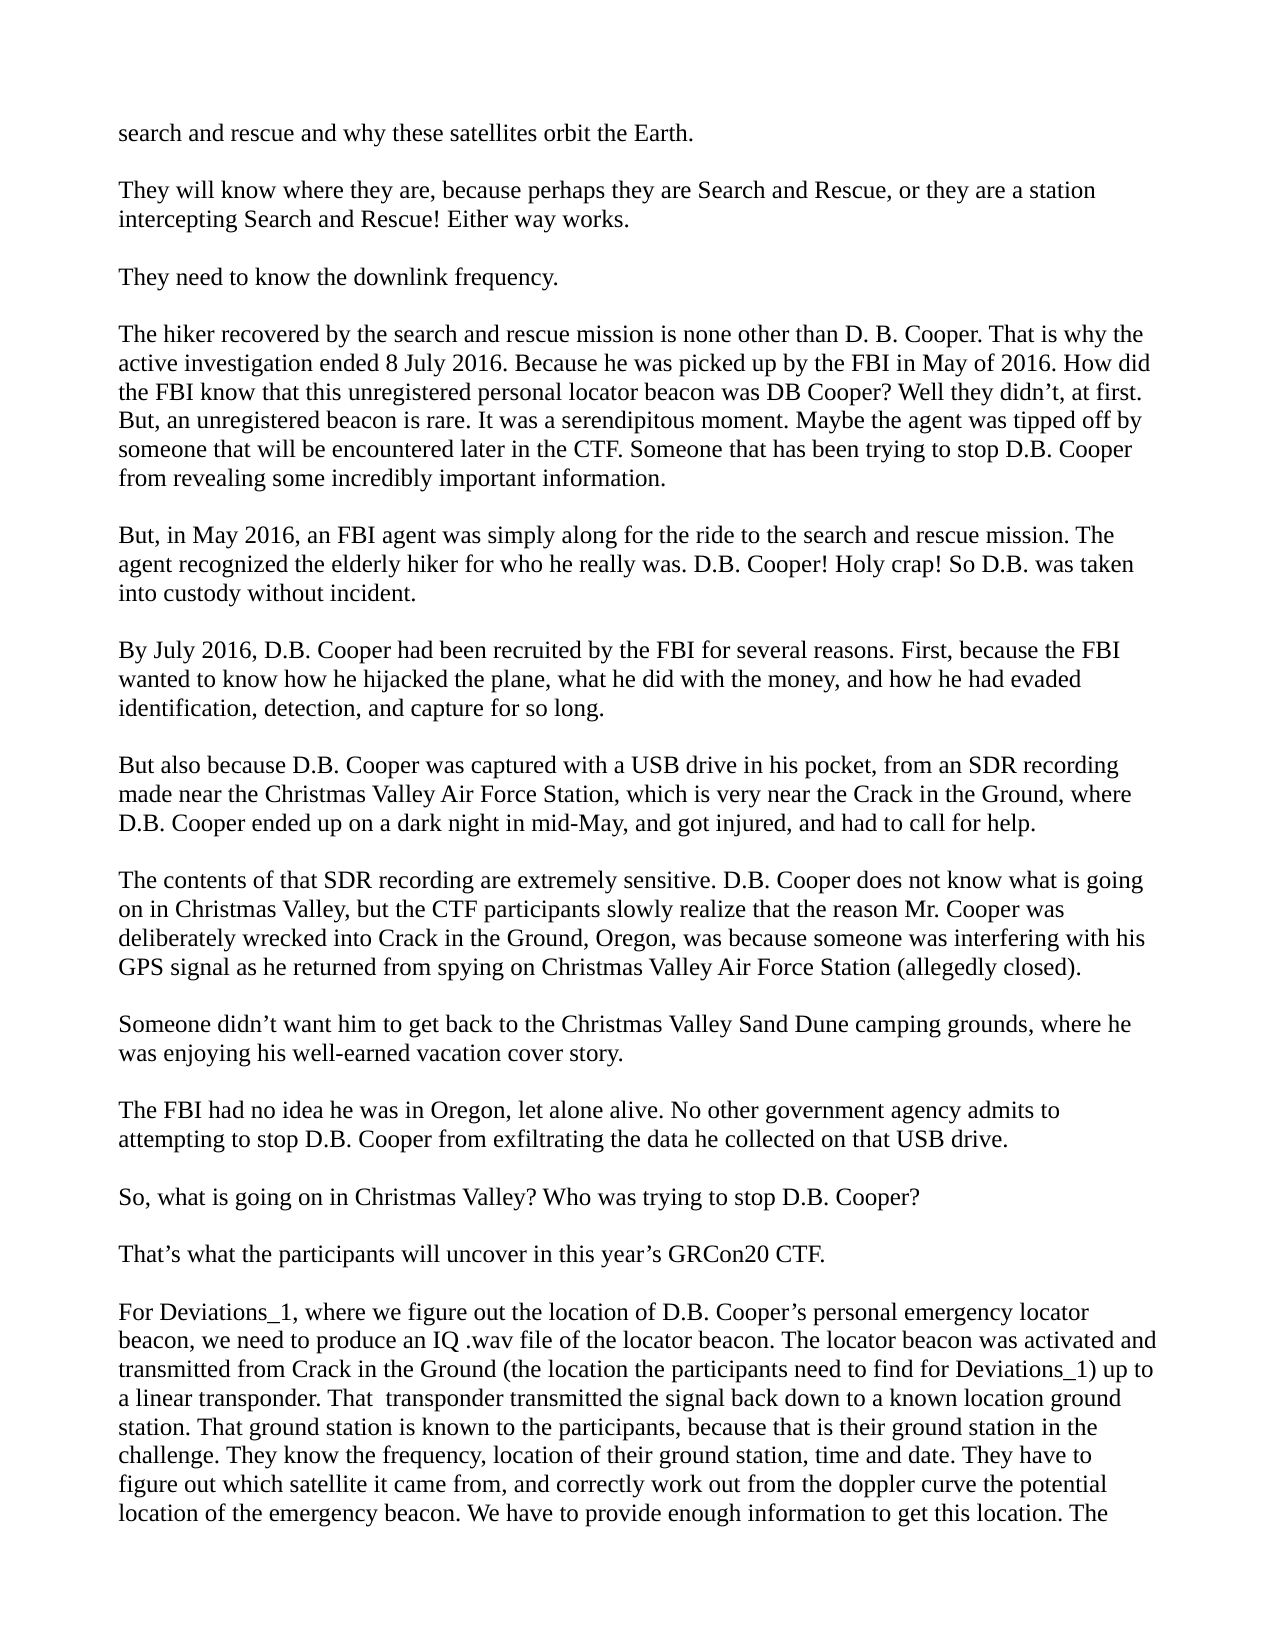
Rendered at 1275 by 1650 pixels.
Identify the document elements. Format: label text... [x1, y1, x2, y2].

text search and rescue and why these satellites orbit the Earth. They will know where they are, because perhaps they are Search and Rescue, or they are a station intercepting Search and Rescue! Either way works. [118, 118, 1157, 233]
text They need to know the downlink frequency. The hiker recovered by the search and rescue mission is none other than D. B. Cooper. That is why the active investigation ended 8 July 2016. Because he was picked up by the FBI in May of 2016. How did the FBI know that this unregistered personal locator beacon was DB Cooper? Well they didn’t, at first. But, an unregistered beacon is rare. It was a serendipitous moment. Maybe the agent was tipped off by someone that will be encountered later in the CTF. Someone that has been trying to stop D.B. Cooper from revealing some incredibly important information. But, in May 2016, an FBI agent was simply along for the ride to the search and rescue mission. The agent recognized the elderly hiker for who he really was. D.B. Cooper! Holy crap! So D.B. was taken into custody without incident. By July 2016, D.B. Cooper had been recruited by the FBI for several reasons. First, because the FBI wanted to know how he hijacked the plane, what he did with the money, and how he had evaded identification, detection, and capture for so long. But also because D.B. Cooper was captured with a USB drive in his pocket, from an SDR recording made near the Christmas Valley Air Force Station, which is very near the Crack in the Ground, where D.B. Cooper ended up on a dark night in mid-May, and got injured, and had to call for help. The contents of that SDR recording are extremely sensitive. D.B. Cooper does not know what is going on in Christmas Valley, but the CTF participants slowly realize that the reason Mr. Cooper was deliberately wrecked into Crack in the Ground, Oregon, was because someone was interfering with his GPS signal as he returned from spying on Christmas Valley Air Force Station (allegedly closed). Someone didn’t want him to get back to the Christmas Valley Sand Dune camping grounds, where he was enjoying his well-earned vacation cover story. The FBI had no idea he was in Oregon, let alone alive. No other government agency admits to attempting to stop D.B. Cooper from exfiltrating the data he collected on that USB drive. So, what is going on in Christmas Valley? Who was trying to stop D.B. Cooper? That’s what the participants will uncover in this year’s GRCon20 CTF. For Deviations_1, where we figure out the location of D.B. Cooper’s personal emergency locator beacon, we need to produce an IQ .wav file of the locator beacon. The locator beacon was activated and transmitted from Crack in the Ground (the location the participants need to find for Deviations_1) up to a linear transponder. That transponder transmitted the signal back down to a known location ground station. That ground station is known to the participants, because that is their ground station in the challenge. They know the frequency, location of their ground station, time and date. They have to figure out which satellite it came from, and correctly work out from the doppler curve the potential location of the emergency beacon. We have to provide enough information to get this location. The [118, 262, 1157, 1527]
